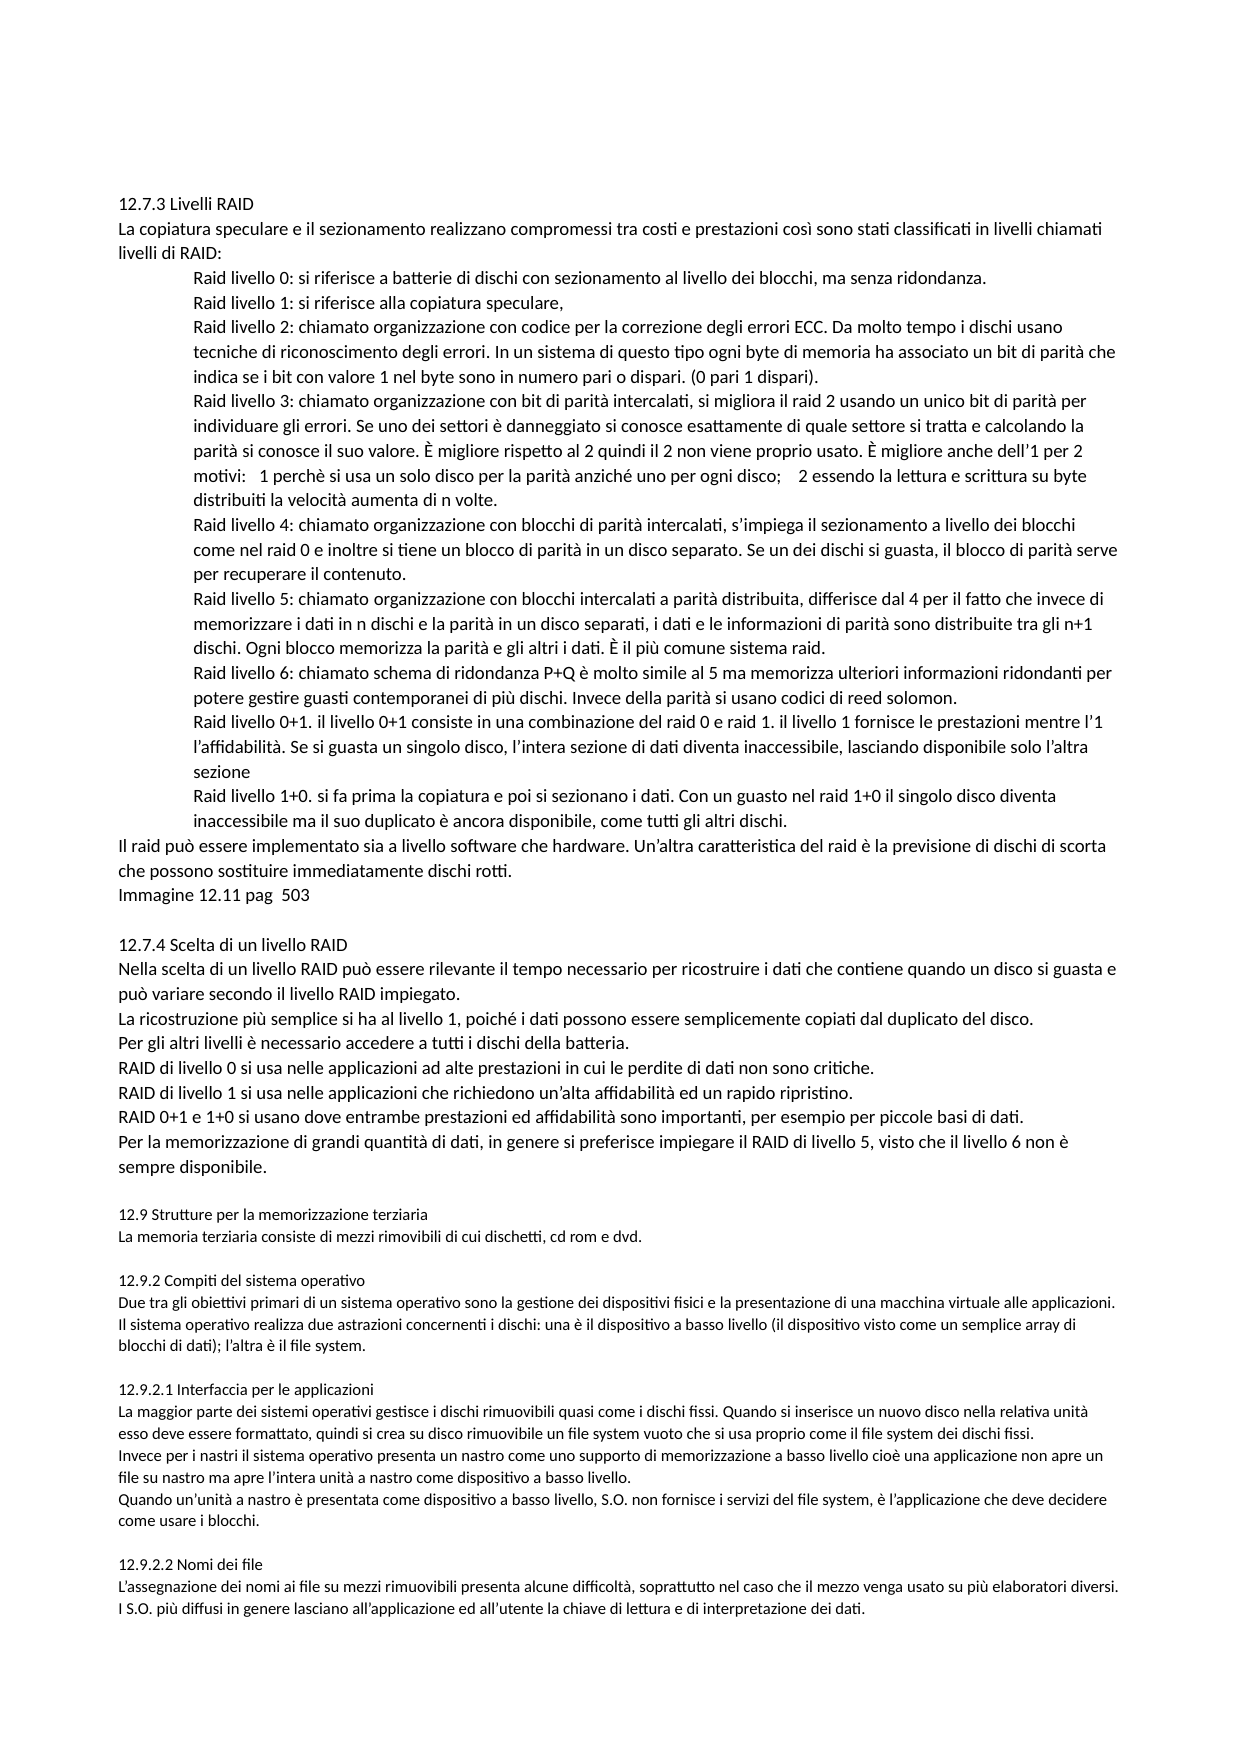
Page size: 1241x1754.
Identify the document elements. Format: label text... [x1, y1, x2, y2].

text La memoria terziaria consiste di mezzi rimovibili di cui dischetti, cd rom e dvd. [118, 1226, 1122, 1247]
list Raid livello 4: chiamato organizzazione con blocchi di parità intercalati, s’impiega il sezionamento a livello dei blocchi come nel raid 0 e inoltre si tiene un blocco di parità in un disco separato. Se un dei dischi si guasta, il blocco di parità serve per recuperare il contenuto. [193, 513, 1122, 585]
list Raid livello 0: si riferisce a batterie di dischi con sezionamento al livello dei blocchi, ma senza ridondanza. [193, 266, 1122, 289]
list Raid livello 1: si riferisce alla copiatura speculare, [193, 291, 1122, 314]
text Due tra gli obiettivi primari di un sistema operativo sono la gestione dei dispositivi fisici e la presentazione di una macchina virtuale alle applicazioni. Il sistema operativo realizza due astrazioni concernenti i dischi: una è il dispositivo a basso livello (il dispositivo visto come un semplice array di blocchi di dati); l’altra è il file system. [118, 1292, 1122, 1356]
text Invece per i nastri il sistema operativo presenta un nastro come uno supporto di memorizzazione a basso livello cioè una applicazione non apre un file su nastro ma apre l’intera unità a nastro come dispositivo a basso livello. [118, 1445, 1122, 1487]
text Per la memorizzazione di grandi quantità di dati, in genere si preferisce impiegare il RAID di livello 5, visto che il livello 6 non è sempre disponibile. [118, 1130, 1122, 1178]
text 12.9.2.1 Interfaccia per le applicazioni [118, 1379, 1122, 1400]
text L’assegnazione dei nomi ai file su mezzi rimuovibili presenta alcune difficoltà, soprattutto nel caso che il mezzo venga usato su più elaboratori diversi. I S.O. più diffusi in genere lasciano all’applicazione ed all’utente la chiave di lettura e di interpretazione dei dati. [118, 1576, 1122, 1618]
list Raid livello 1+0. si fa prima la copiatura e poi si sezionano i dati. Con un guasto nel raid 1+0 il singolo disco diventa inaccessibile ma il suo duplicato è ancora disponibile, come tutti gli altri dischi. [193, 785, 1122, 832]
text 12.9.2 Compiti del sistema operativo [118, 1270, 1122, 1290]
text Immagine 12.11 pag 503 [118, 883, 1122, 906]
list Raid livello 0+1. il livello 0+1 consiste in una combinazione del raid 0 e raid 1. il livello 1 fornisce le prestazioni mentre l’1 l’affidabilità. Se si guasta un singolo disco, l’intera sezione di dati diventa inaccessibile, lasciando disponibile solo l’altra sezione [193, 711, 1122, 783]
text La ricostruzione più semplice si ha al livello 1, poiché i dati possono essere semplicemente copiati dal duplicato del disco. [118, 1007, 1122, 1030]
text RAID di livello 1 si usa nelle applicazioni che richiedono un’alta affidabilità ed un rapido ripristino. [118, 1081, 1122, 1104]
text La maggior parte dei sistemi operativi gestisce i dischi rimuovibili quasi come i dischi fissi. Quando si inserisce un nuovo disco nella relativa unità esso deve essere formattato, quindi si crea su disco rimuovibile un file system vuoto che si usa proprio come il file system dei dischi fissi. [118, 1401, 1122, 1443]
text Per gli altri livelli è necessario accedere a tutti i dischi della batteria. [118, 1032, 1122, 1054]
text Nella scelta di un livello RAID può essere rilevante il tempo necessario per ricostruire i dati che contiene quando un disco si guasta e può variare secondo il livello RAID impiegato. [118, 957, 1122, 1005]
text Il raid può essere implementato sia a livello software che hardware. Un’altra caratteristica del raid è la previsione di dischi di scorta che possono sostituire immediatamente dischi rotti. [118, 834, 1122, 882]
text 12.9.2.2 Nomi dei file [118, 1554, 1122, 1575]
list Raid livello 6: chiamato schema di ridondanza P+Q è molto simile al 5 ma memorizza ulteriori informazioni ridondanti per potere gestire guasti contemporanei di più dischi. Invece della parità si usano codici di reed solomon. [193, 661, 1122, 709]
text La copiatura speculare e il sezionamento realizzano compromessi tra costi e prestazioni così sono stati classificati in livelli chiamati livelli di RAID: [118, 217, 1122, 264]
list Raid livello 5: chiamato organizzazione con blocchi intercalati a parità distribuita, differisce dal 4 per il fatto che invece di memorizzare i dati in n dischi e la parità in un disco separati, i dati e le informazioni di parità sono distribuite tra gli n+1 dischi. Ogni blocco memorizza la parità e gli altri i dati. È il più comune sistema raid. [193, 587, 1122, 659]
text Quando un’unità a nastro è presentata come dispositivo a basso livello, S.O. non fornisce i servizi del file system, è l’applicazione che deve decidere come usare i blocchi. [118, 1489, 1122, 1531]
text 12.7.4 Scelta di un livello RAID [118, 933, 1122, 956]
text RAID 0+1 e 1+0 si usano dove entrambe prestazioni ed affidabilità sono importanti, per esempio per piccole basi di dati. [118, 1106, 1122, 1128]
text 12.7.3 Livelli RAID [118, 192, 1122, 215]
text RAID di livello 0 si usa nelle applicazioni ad alte prestazioni in cui le perdite di dati non sono critiche. [118, 1056, 1122, 1079]
text 12.9 Strutture per la memorizzazione terziaria [118, 1204, 1122, 1225]
list Raid livello 3: chiamato organizzazione con bit di parità intercalati, si migliora il raid 2 usando un unico bit di parità per individuare gli errori. Se uno dei settori è danneggiato si conosce esattamente di quale settore si tratta e calcolando la parità si conosce il suo valore. È migliore rispetto al 2 quindi il 2 non viene proprio usato. È migliore anche dell’1 per 2 motivi: 1 perchè si usa un solo disco per la parità anziché uno per ogni disco; 2 essendo la lettura e scrittura su byte distribuiti la velocità aumenta di n volte. [193, 390, 1122, 511]
list Raid livello 2: chiamato organizzazione con codice per la correzione degli errori ECC. Da molto tempo i dischi usano tecniche di riconoscimento degli errori. In un sistema di questo tipo ogni byte di memoria ha associato un bit di parità che indica se i bit con valore 1 nel byte sono in numero pari o dispari. (0 pari 1 dispari). [193, 316, 1122, 388]
